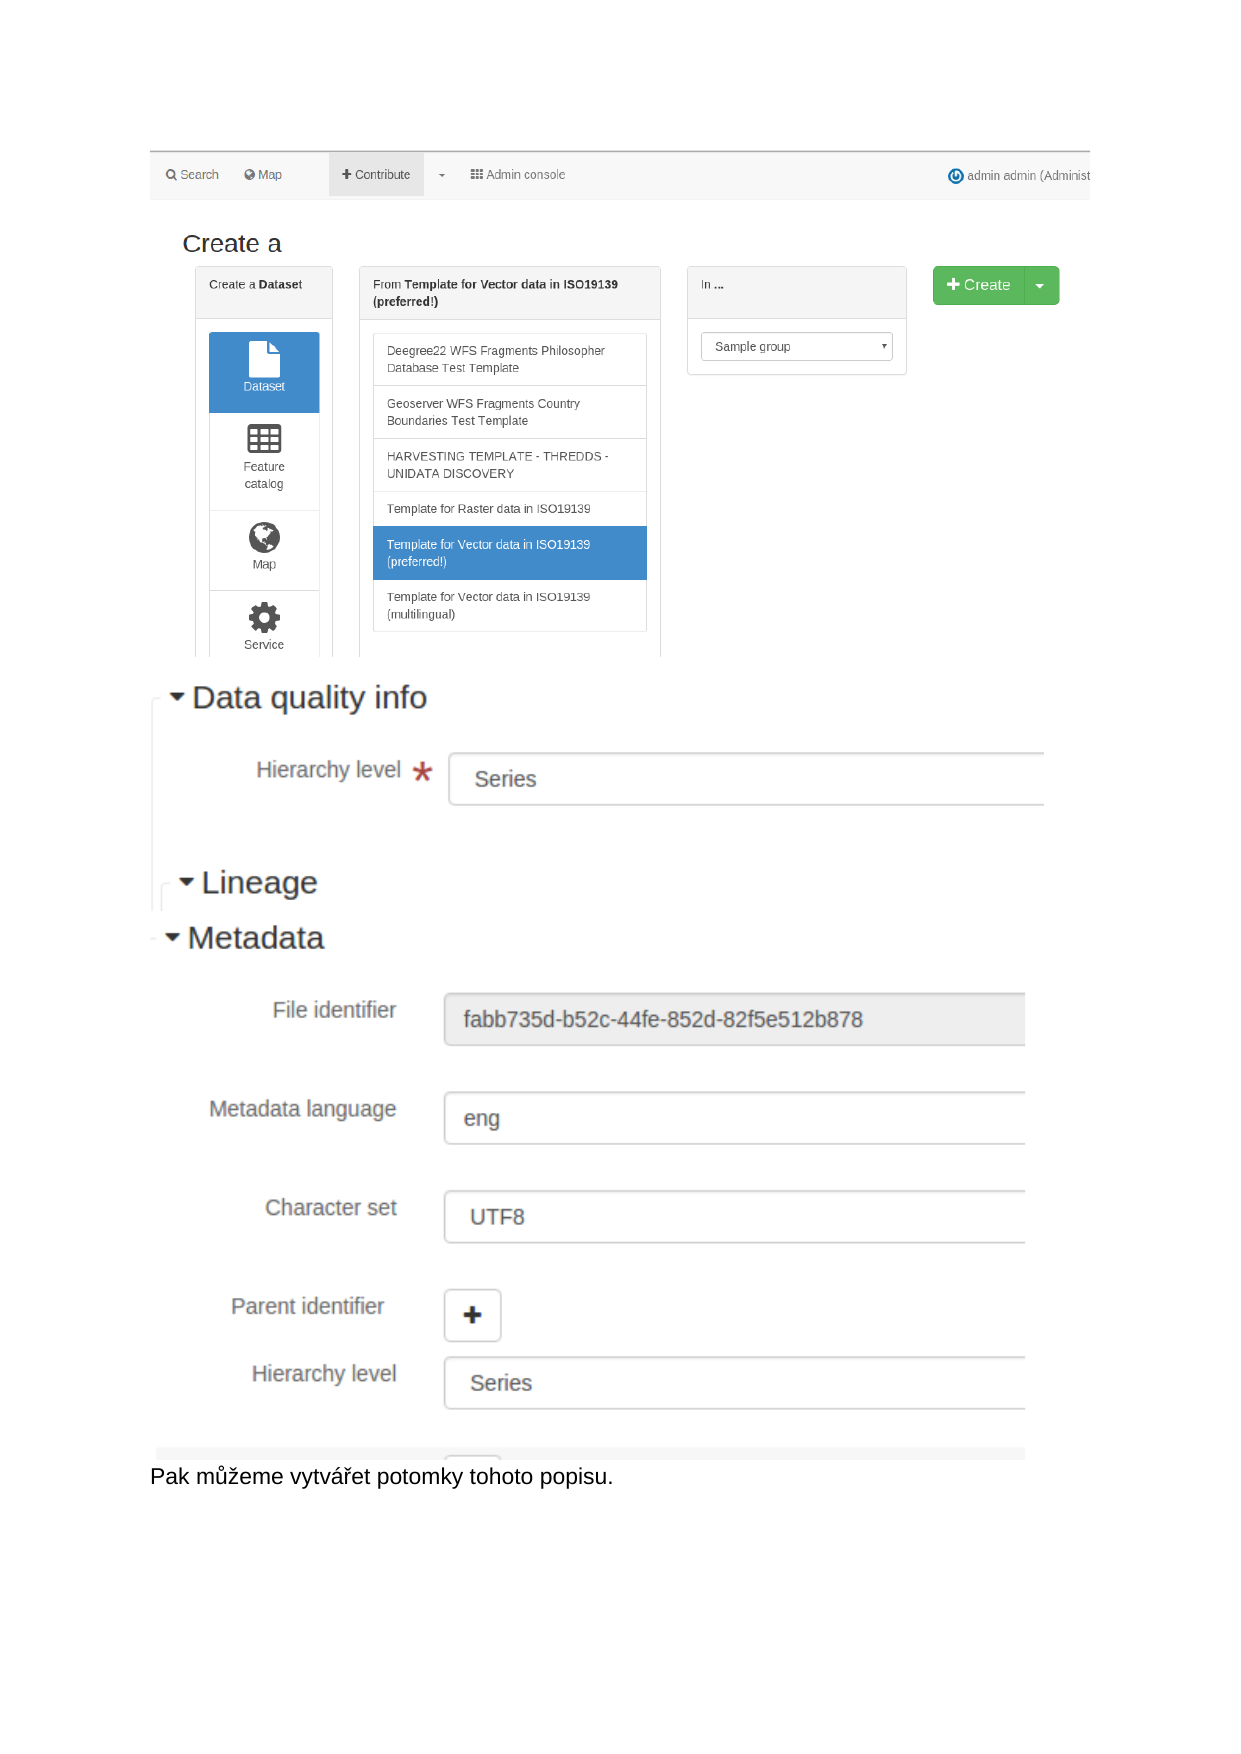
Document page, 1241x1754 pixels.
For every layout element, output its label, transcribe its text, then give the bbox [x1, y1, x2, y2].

picture [150, 660, 1044, 911]
picture [150, 150, 1091, 657]
text Pak můžeme vytvářet potomky tohoto popisu. [150, 1463, 1090, 1489]
picture [150, 913, 1025, 1460]
